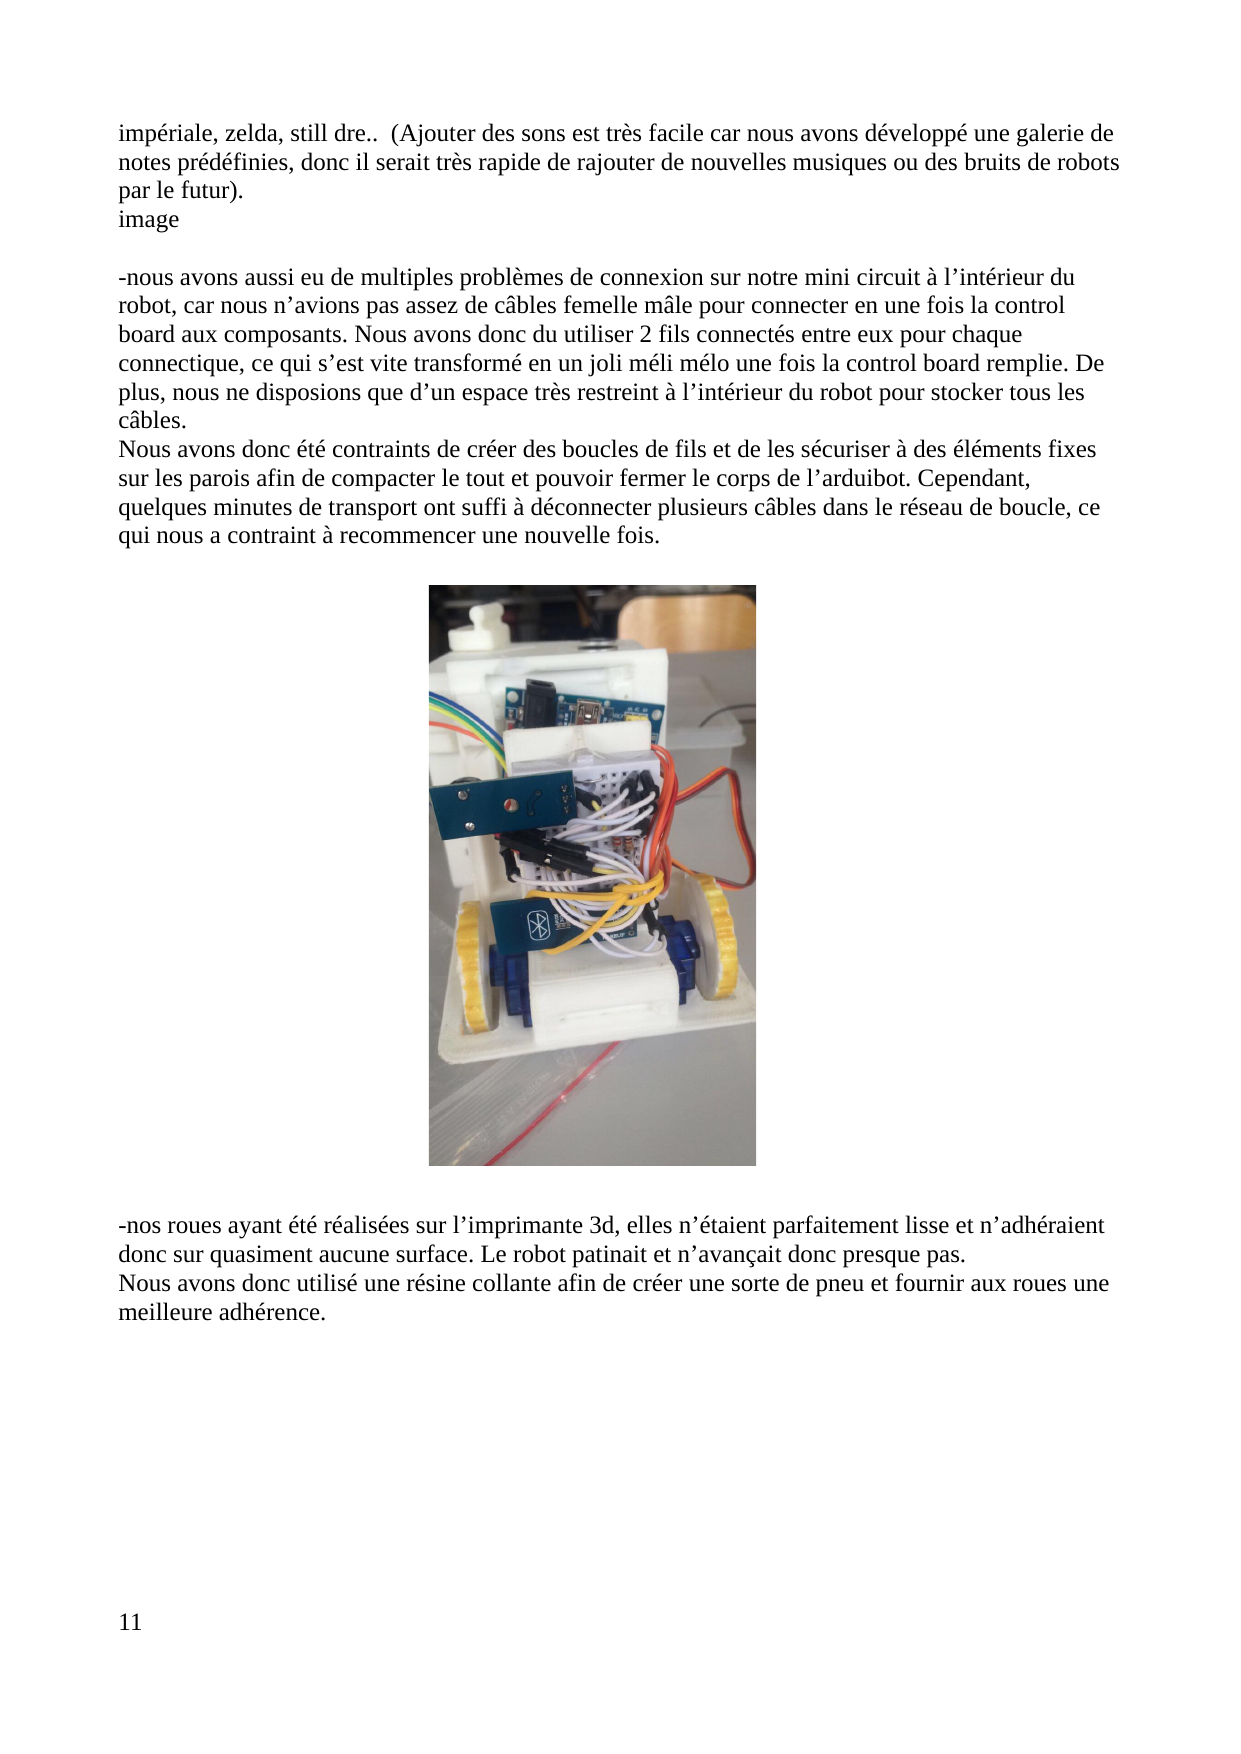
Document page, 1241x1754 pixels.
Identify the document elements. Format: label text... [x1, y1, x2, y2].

text -nos roues ayant été réalisées sur l’imprimante 3d, elles n’étaient parfaitement lisse et n’adhéraient donc sur quasiment aucune surface. Le robot patinait et n’avançait donc presque pas. [118, 1211, 1122, 1268]
text image [118, 204, 1122, 233]
text Nous avons donc été contraints de créer des boucles de fils et de les sécuriser à des éléments fixes sur les parois afin de compacter le tout et pouvoir fermer le corps de l’arduibot. Cependant, quelques minutes de transport ont suffi à déconnecter plusieurs câbles dans le réseau de boucle, ce qui nous a contraint à recommencer une nouvelle fois. [118, 434, 1122, 549]
text Nous avons donc utilisé une résine collante afin de créer une sorte de pneu et fournir aux roues une meilleure adhérence. [118, 1268, 1122, 1326]
picture [428, 585, 757, 1166]
text impériale, zelda, still dre.. (Ajouter des sons est très facile car nous avons développé une galerie de notes prédéfinies, donc il serait très rapide de rajouter de nouvelles musiques ou des bruits de robots par le futur). [118, 118, 1122, 204]
text -nous avons aussi eu de multiples problèmes de connexion sur notre mini circuit à l’intérieur du robot, car nous n’avions pas assez de câbles femelle mâle pour connecter en une fois la control board aux composants. Nous avons donc du utiliser 2 fils connectés entre eux pour chaque connectique, ce qui s’est vite transformé en un joli méli mélo une fois la control board remplie. De plus, nous ne disposions que d’un espace très restreint à l’intérieur du robot pour stocker tous les câbles. [118, 262, 1122, 434]
